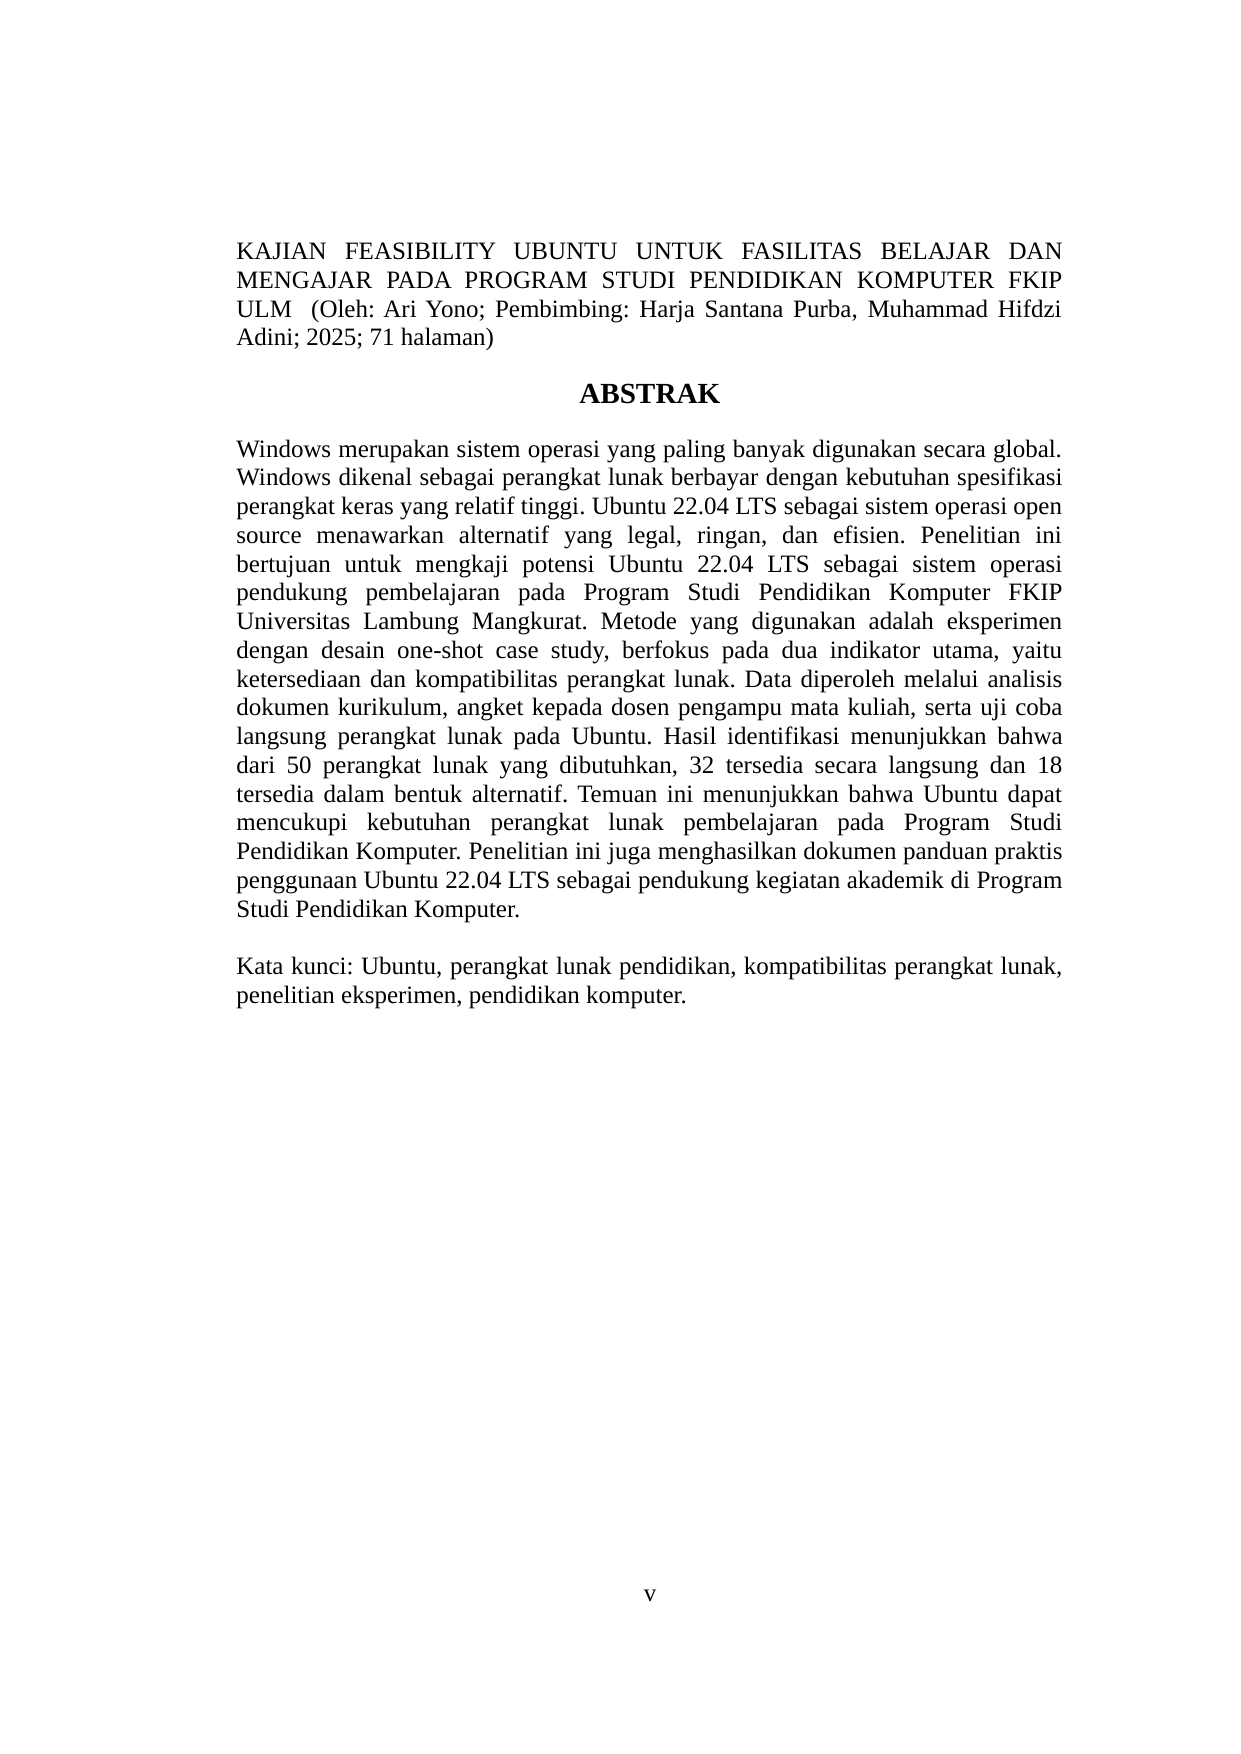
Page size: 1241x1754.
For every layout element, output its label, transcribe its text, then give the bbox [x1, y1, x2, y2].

text Windows merupakan sistem operasi yang paling banyak digunakan secara global. Windows dikenal sebagai perangkat lunak berbayar dengan kebutuhan spesifikasi perangkat keras yang relatif tinggi. Ubuntu 22.04 LTS sebagai sistem operasi open source menawarkan alternatif yang legal, ringan, dan efisien. Penelitian ini bertujuan untuk mengkaji potensi Ubuntu 22.04 LTS sebagai sistem operasi pendukung pembelajaran pada Program Studi Pendidikan Komputer FKIP Universitas Lambung Mangkurat. Metode yang digunakan adalah eksperimen dengan desain one-shot case study, berfokus pada dua indikator utama, yaitu ketersediaan dan kompatibilitas perangkat lunak. Data diperoleh melalui analisis dokumen kurikulum, angket kepada dosen pengampu mata kuliah, serta uji coba langsung perangkat lunak pada Ubuntu. Hasil identifikasi menunjukkan bahwa dari 50 perangkat lunak yang dibutuhkan, 32 tersedia secara langsung dan 18 tersedia dalam bentuk alternatif. Temuan ini menunjukkan bahwa Ubuntu dapat mencukupi kebutuhan perangkat lunak pembelajaran pada Program Studi Pendidikan Komputer. Penelitian ini juga menghasilkan dokumen panduan praktis penggunaan Ubuntu 22.04 LTS sebagai pendukung kegiatan akademik di Program Studi Pendidikan Komputer. [236, 434, 1063, 922]
text KAJIAN FEASIBILITY UBUNTU UNTUK FASILITAS BELAJAR DAN MENGAJAR PADA PROGRAM STUDI PENDIDIKAN KOMPUTER FKIP ULM (Oleh: Ari Yono; Pembimbing: Harja Santana Purba, Muhammad Hifdzi Adini; 2025; 71 halaman) [236, 236, 1063, 351]
text Kata kunci: Ubuntu, perangkat lunak pendidikan, kompatibilitas perangkat lunak, penelitian eksperimen, pendidikan komputer. [236, 951, 1063, 1009]
subtitle ABSTRAK [236, 376, 1063, 409]
